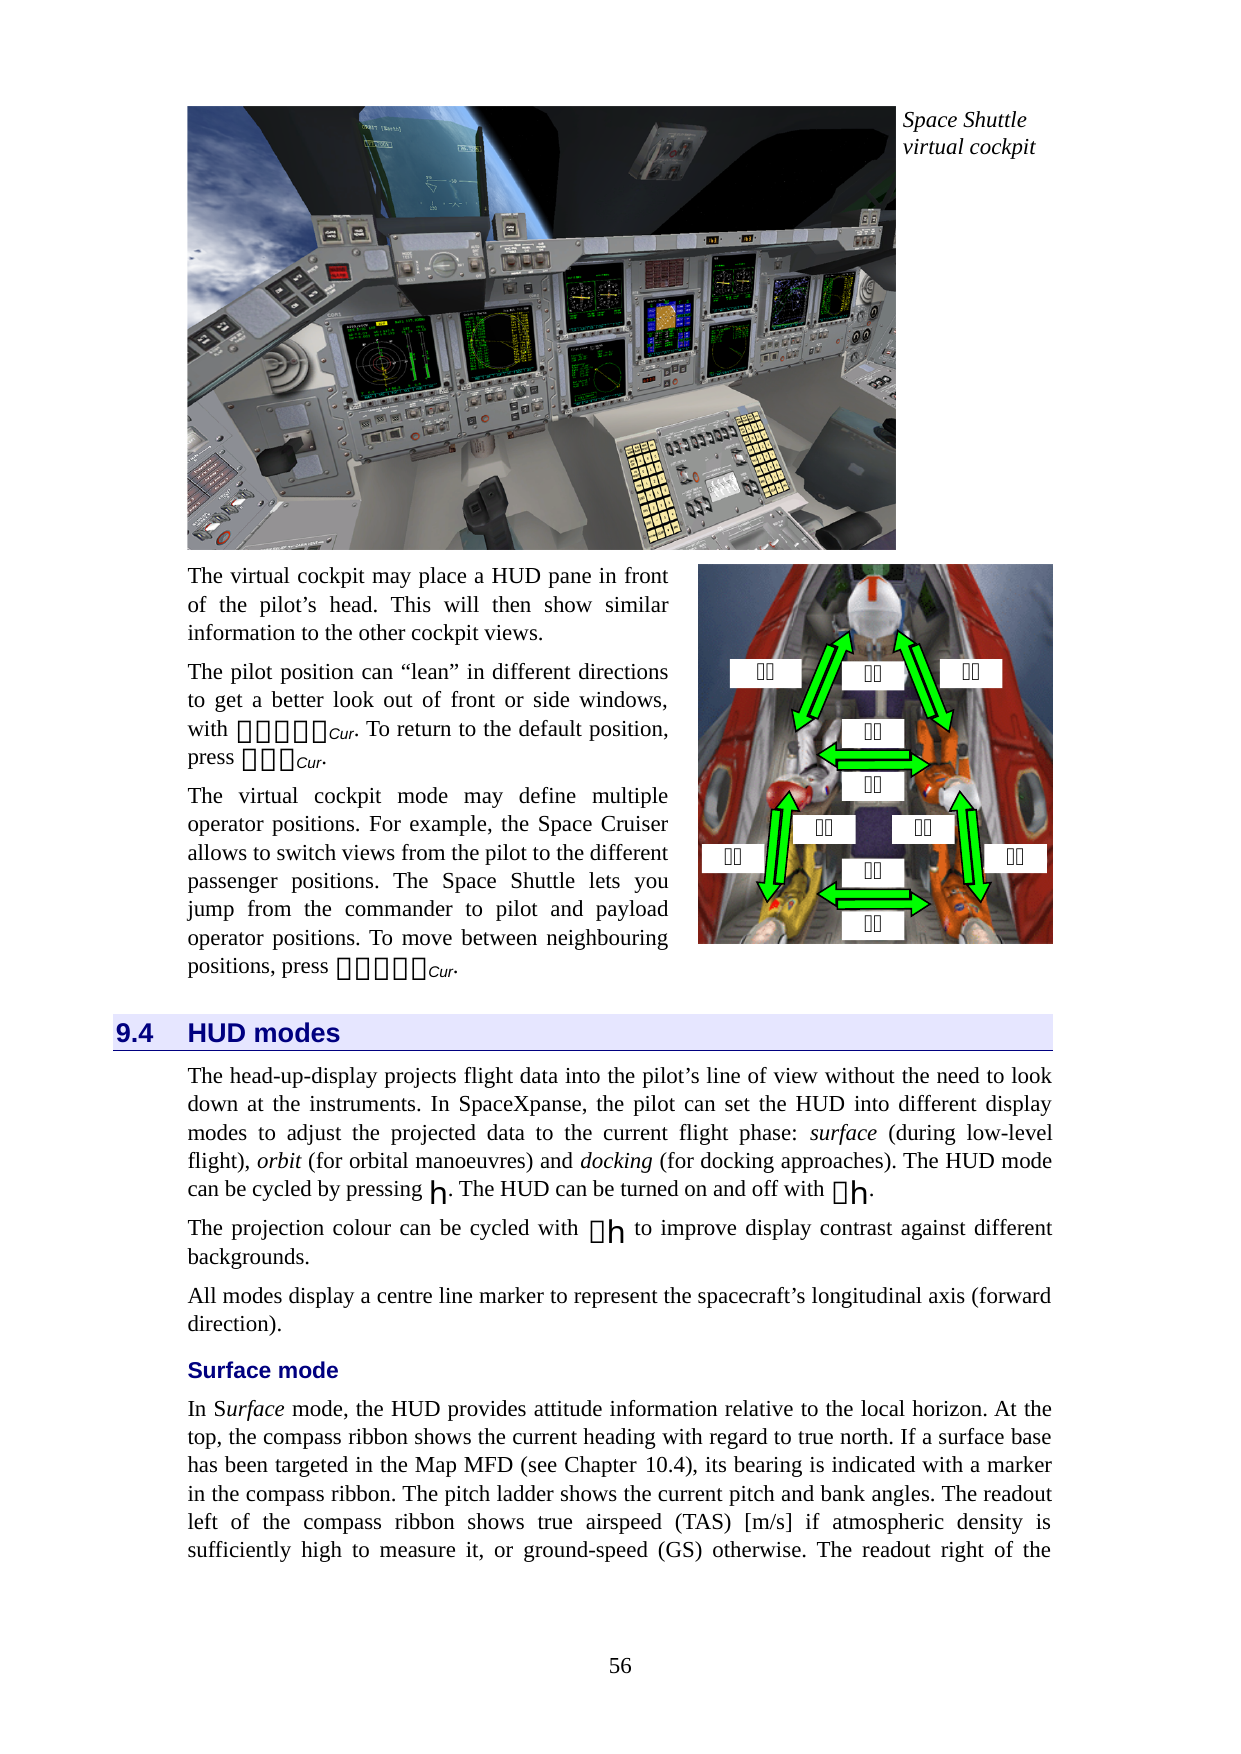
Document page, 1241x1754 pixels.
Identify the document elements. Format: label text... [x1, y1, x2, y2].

text The pilot position can “lean” in different directions to get a better look out of front or side windows, with Cur. To return to the default position, press Cur. [187, 657, 698, 770]
text The projection colour can be cycled with h to improve display contrast against different backgrounds. [187, 1213, 1053, 1270]
text All modes display a centre line marker to represent the spacecraft’s longitudinal axis (forward direction). [187, 1281, 1053, 1337]
picture [698, 564, 1053, 944]
subtitle HUD modes [113, 1014, 1053, 1050]
text The virtual cockpit mode may define multiple operator positions. For example, the Space Cruiser allows to switch views from the pilot to the different passenger positions. The Space Shuttle lets you jump from the commander to pilot and payload operator positions. To move between neighbouring positions, press Cur. [187, 781, 1053, 979]
text The head-up-display projects flight data into the pilot’s line of view without the need to look down at the instruments. In SpaceXpanse, the pilot can set the HUD into different display modes to adjust the projected data to the current flight phase: surface (during low-level flight), orbit (for orbital manoeuvres) and docking (for docking approaches). The HUD mode can be cycled by pressing h. The HUD can be turned on and off with h. [187, 1061, 1053, 1203]
picture [187, 106, 896, 550]
text The virtual cockpit may place a HUD pane in front of the pilot’s head. This will then show similar information to the other cockpit views. [187, 100, 1053, 646]
text In Surface mode, the HUD provides attitude information relative to the local horizon. At the top, the compass ribbon shows the current heading with regard to true north. If a surface base has been targeted in the Map MFD (see Chapter 10.3), its bearing is indicated with a marker in the compass ribbon. The pitch ladder shows the current pitch and bank angles. The readout left of the compass ribbon shows true airspeed (TAS) [m/s] if atmospheric density is sufficiently high to measure it, or ground-speed (GS) otherwise. The readout right of the ribbon shows altitude [m] above the mean planet radius (at high altitude) or radar altitude above the surface (at low altitude), indicated by R. [187, 1394, 1053, 1564]
subtitle Surface mode [187, 1357, 1053, 1383]
